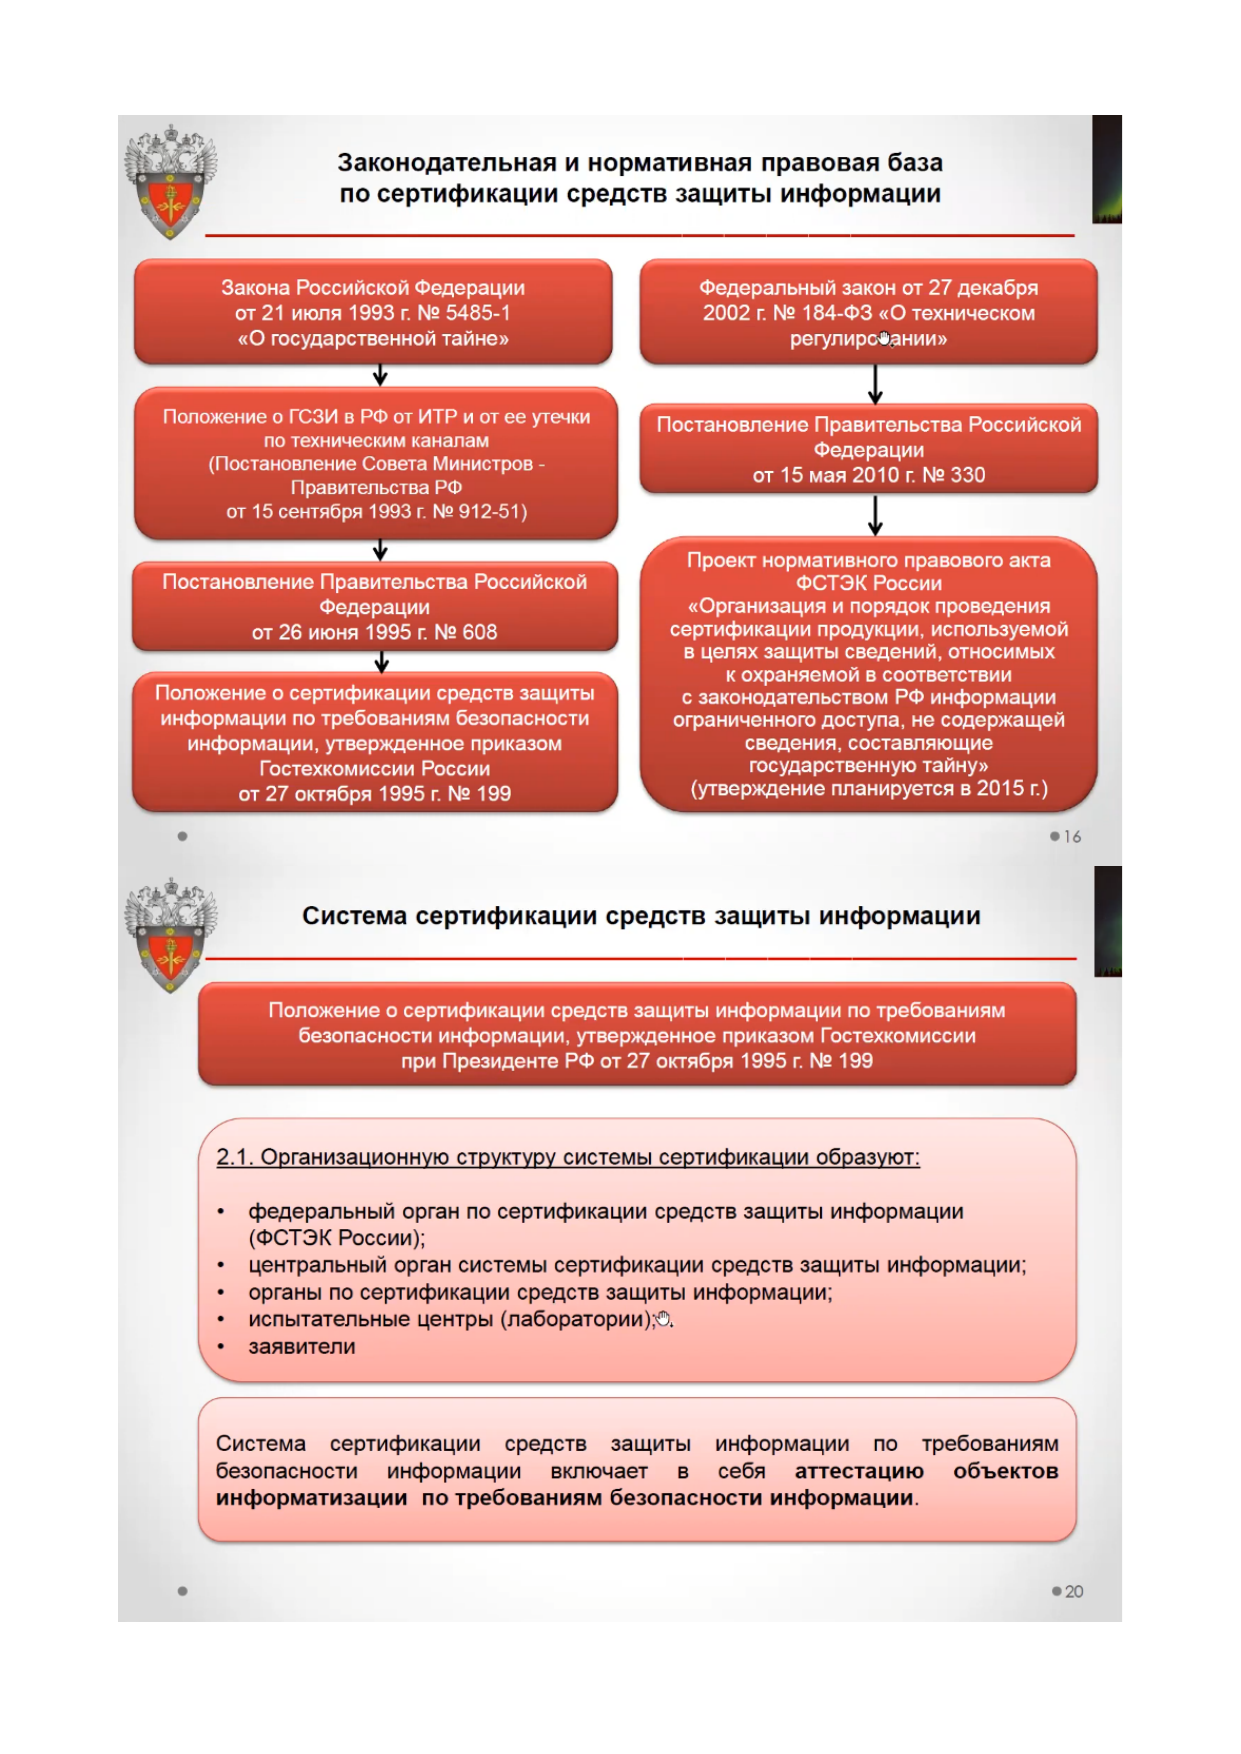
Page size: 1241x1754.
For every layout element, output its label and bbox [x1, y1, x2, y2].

picture [118, 115, 1123, 1622]
